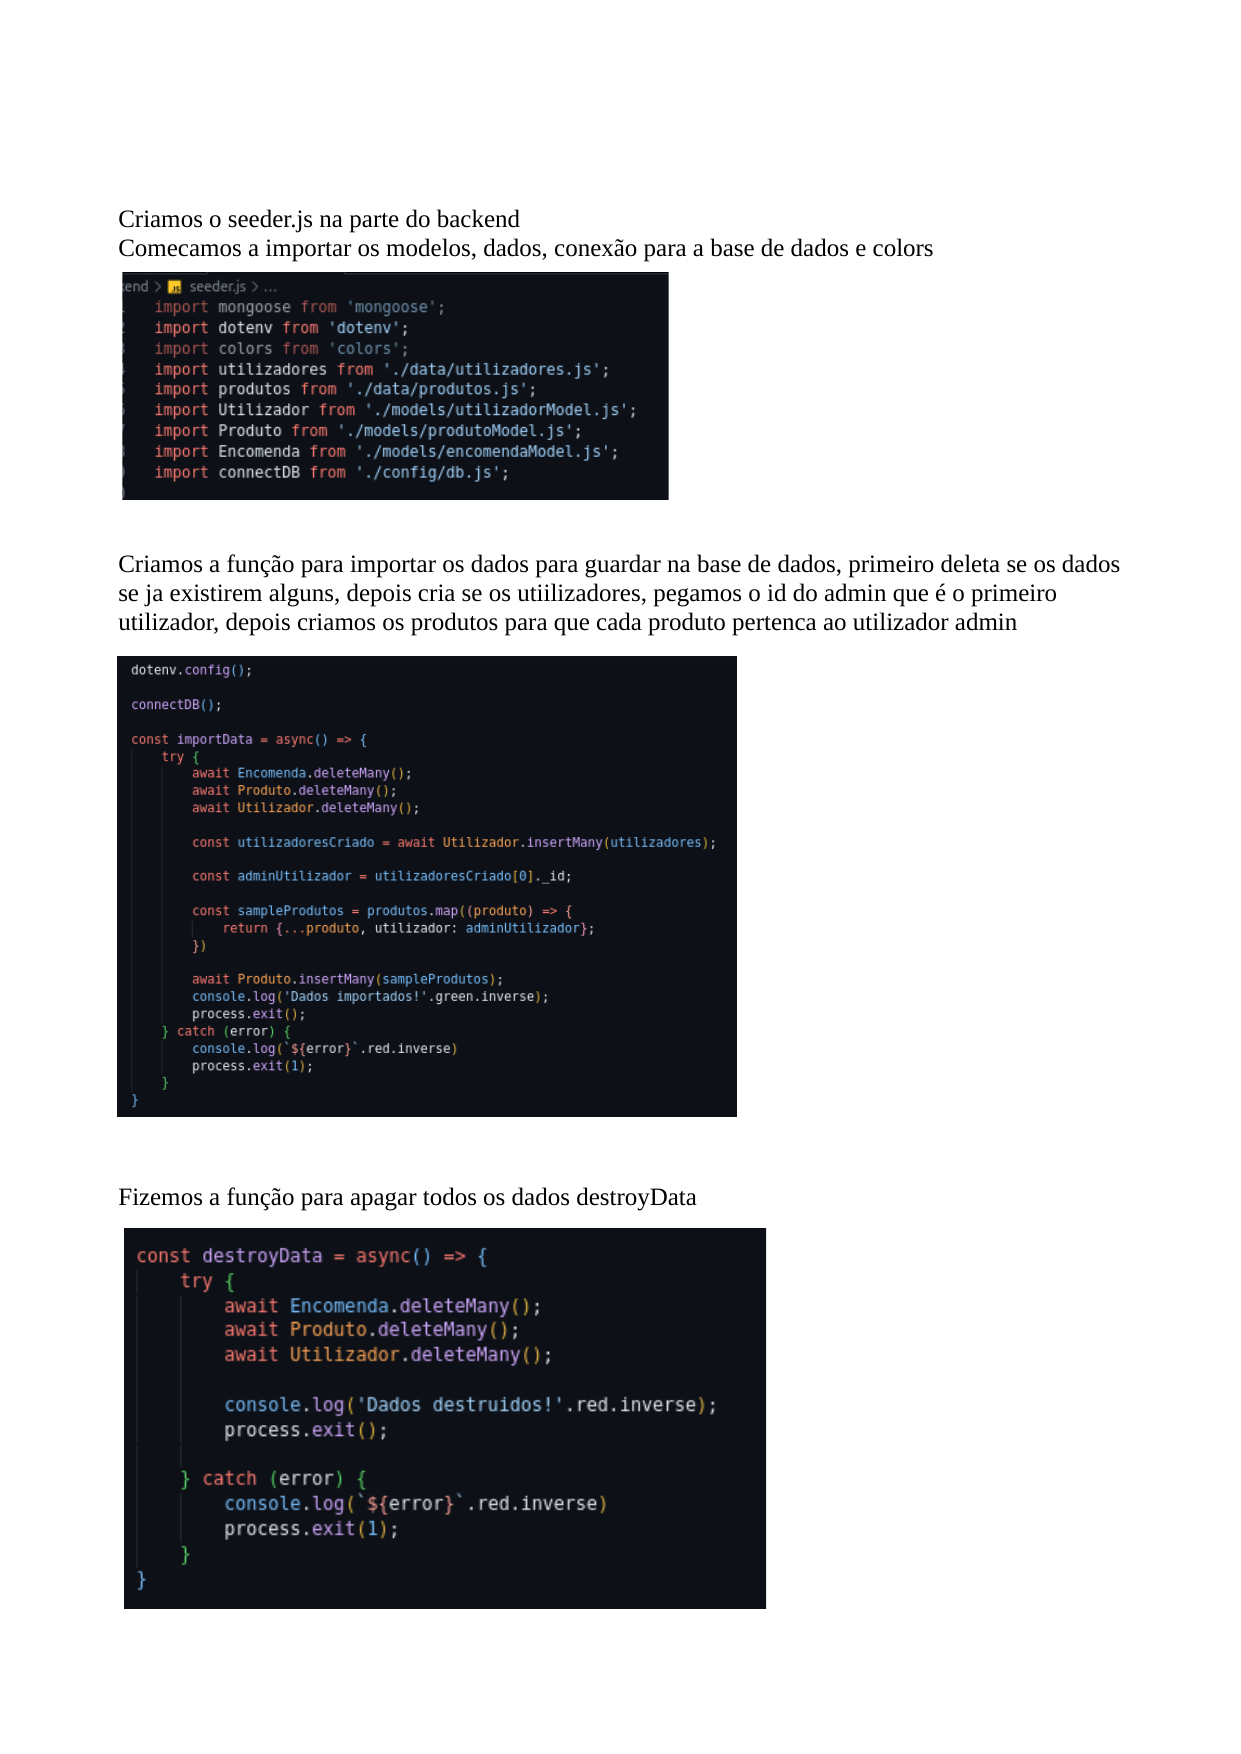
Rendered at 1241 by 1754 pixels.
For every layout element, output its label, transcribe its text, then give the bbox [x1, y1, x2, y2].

text Criamos a função para importar os dados para guardar na base de dados, primeiro deleta se os dados se ja existirem alguns, depois cria se os utiilizadores, pegamos o id do admin que é o primeiro utilizador, depois criamos os produtos para que cada produto pertenca ao utilizador admin [118, 549, 1122, 636]
picture [122, 272, 669, 500]
text Comecamos a importar os modelos, dados, conexão para a base de dados e colors [118, 233, 1122, 262]
text Criamos o seeder.js na parte do backend [118, 204, 1122, 233]
picture [124, 1228, 767, 1609]
text Fizemos a função para apagar todos os dados destroyData [118, 1182, 1122, 1211]
picture [117, 656, 737, 1117]
